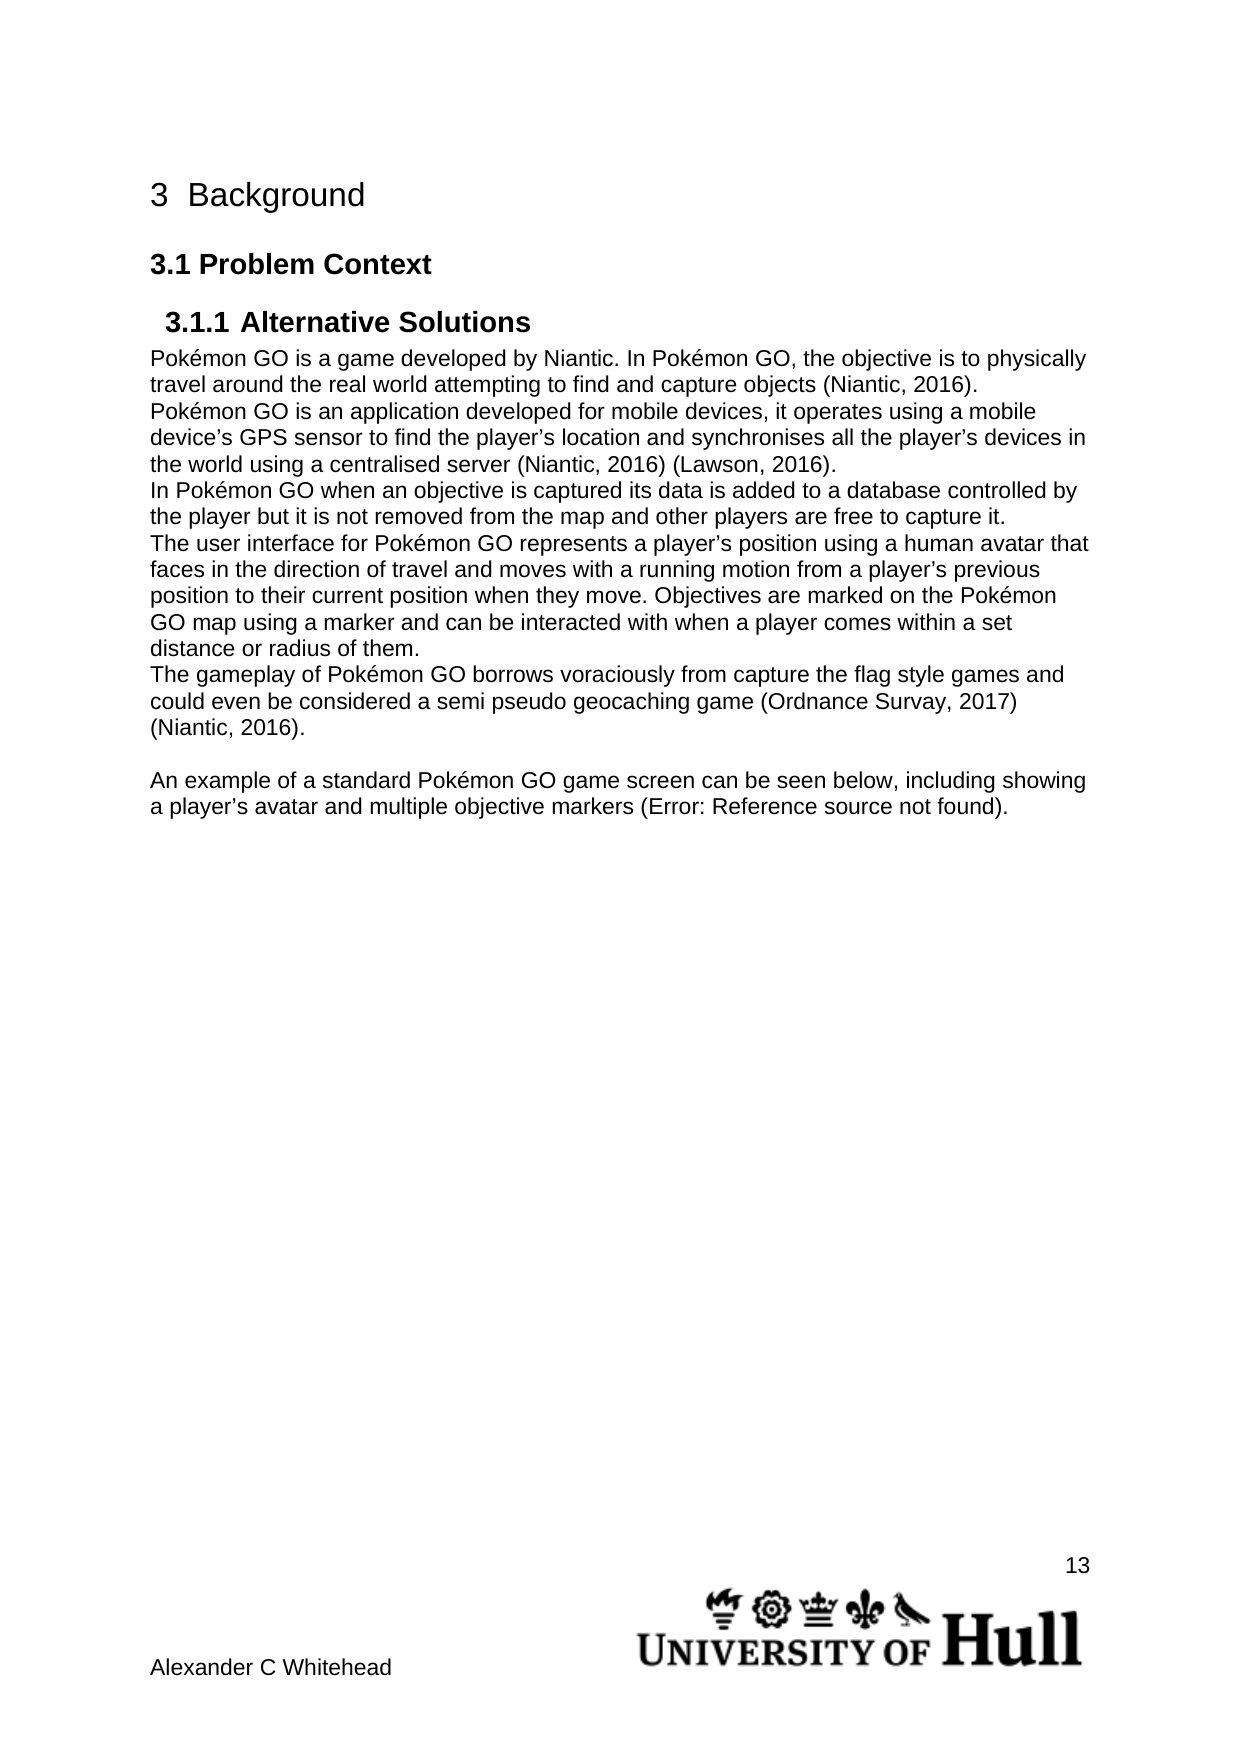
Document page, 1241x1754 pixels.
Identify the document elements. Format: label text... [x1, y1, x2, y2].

text Pokémon GO is an application developed for mobile devices, it operates using a mobile device’s GPS sensor to find the player’s location and synchronises all the player’s devices in the world using a centralised server [ CITATION Nia161 \l 2057 ] [ CITATION Law16 \l 2057 ]. [150, 398, 1090, 477]
text In Pokémon GO when an objective is captured its data is added to a database controlled by the player but it is not removed from the map and other players are free to capture it. [150, 477, 1090, 529]
text The user interface for Pokémon GO represents a player’s position using a human avatar that faces in the direction of travel and moves with a running motion from a player’s previous position to their current position when they move. Objectives are marked on the Pokémon GO map using a marker and can be interacted with when a player comes within a set distance or radius of them. [150, 529, 1090, 661]
text The gameplay of Pokémon GO borrows voraciously from capture the flag style games and could even be considered a semi pseudo geocaching game [CITATION Ord17 \l 2057 ] [ CITATION Nia161 \l 2057 ]. [150, 661, 1090, 740]
text Pokémon GO is a game developed by Niantic. In Pokémon GO, the objective is to physically travel around the real world attempting to find and capture objects [ CITATION Nia16 \l 2057 ]. [150, 345, 1090, 398]
subtitle Background [150, 175, 1090, 213]
picture [630, 1578, 1091, 1676]
subtitle Alternative Solutions [165, 305, 1090, 339]
text An example of a standard Pokémon GO game screen can be seen below, including showing a player’s avatar and multiple objective markers (Figure 2). [150, 767, 1090, 819]
subtitle Problem Context [150, 247, 1090, 280]
